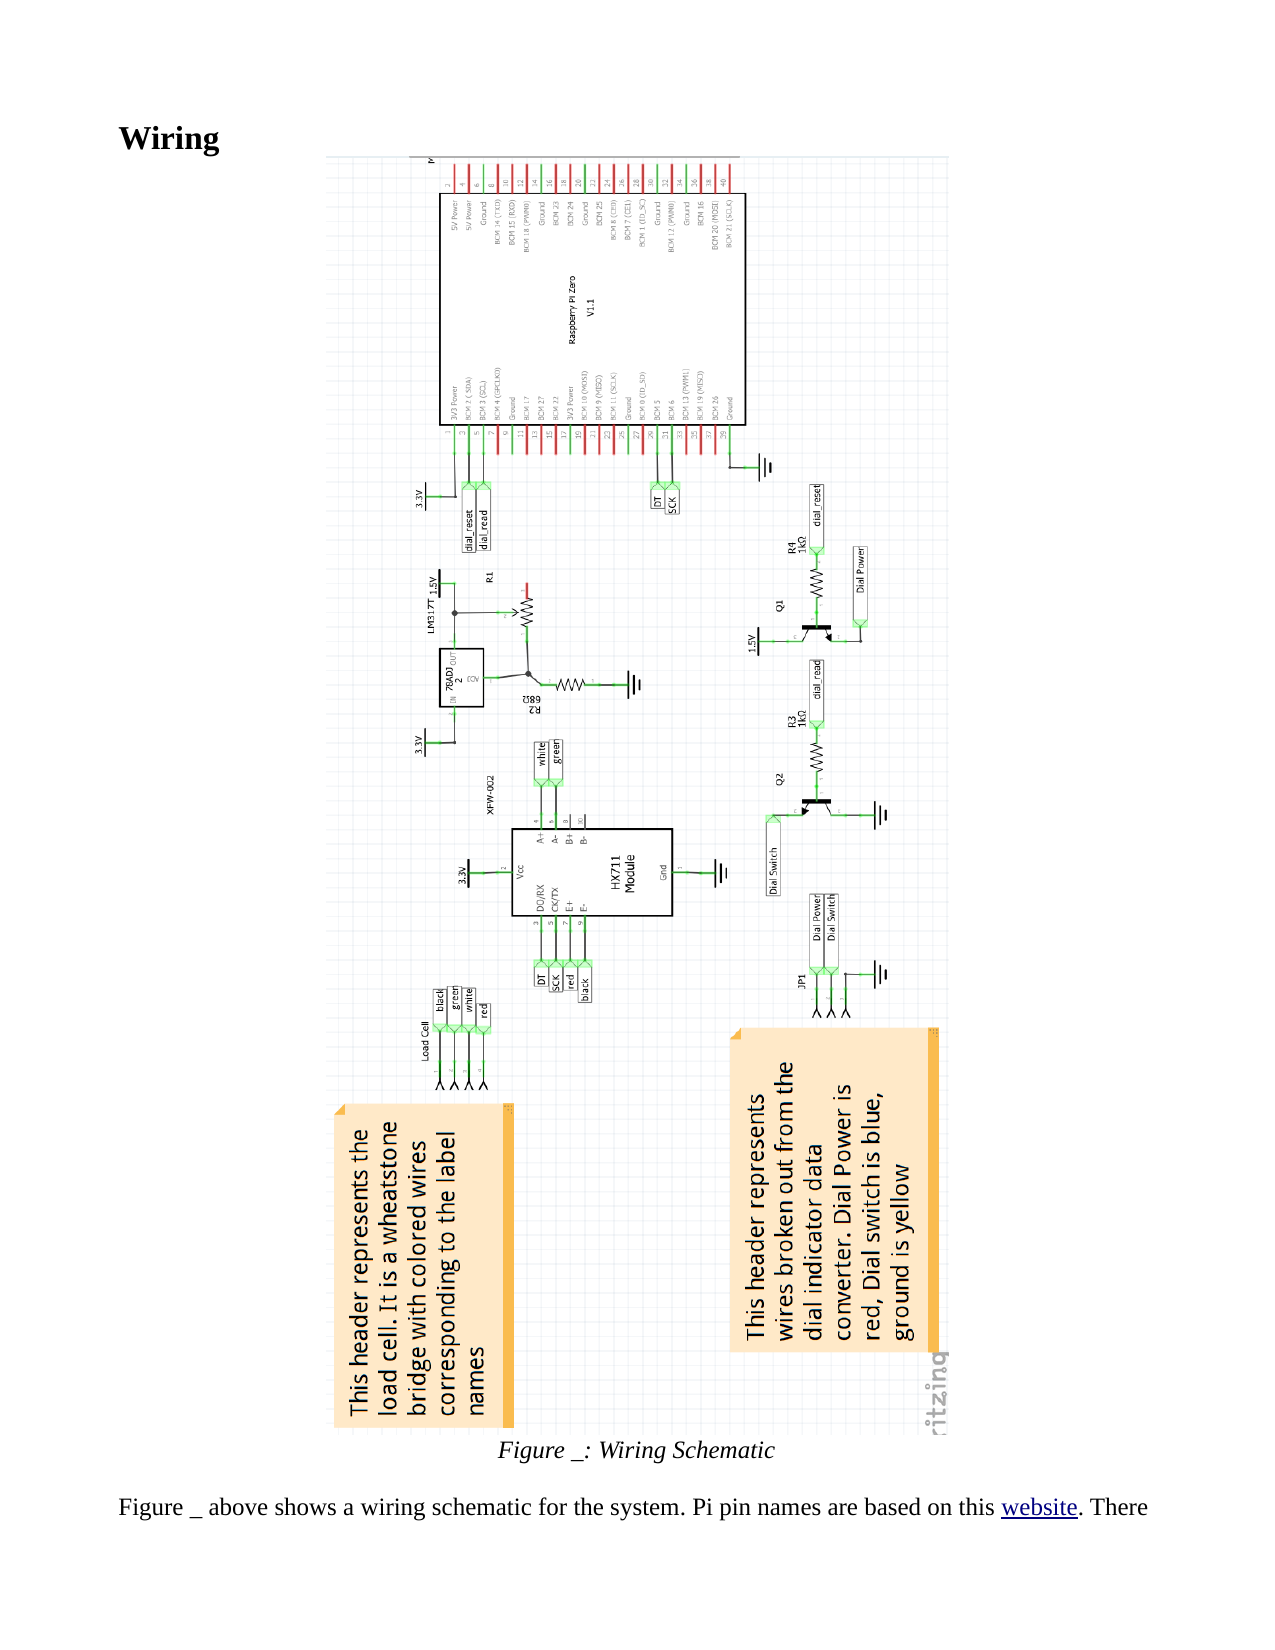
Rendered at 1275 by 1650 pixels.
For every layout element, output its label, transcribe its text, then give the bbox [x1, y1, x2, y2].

text Wiring [118, 118, 1157, 156]
text Figure _ above shows a wiring schematic for the system. Pi pin names are based on this website. There [118, 1492, 1157, 1521]
picture [326, 156, 949, 1435]
text Figure _: Wiring Schematic [118, 156, 1157, 1463]
